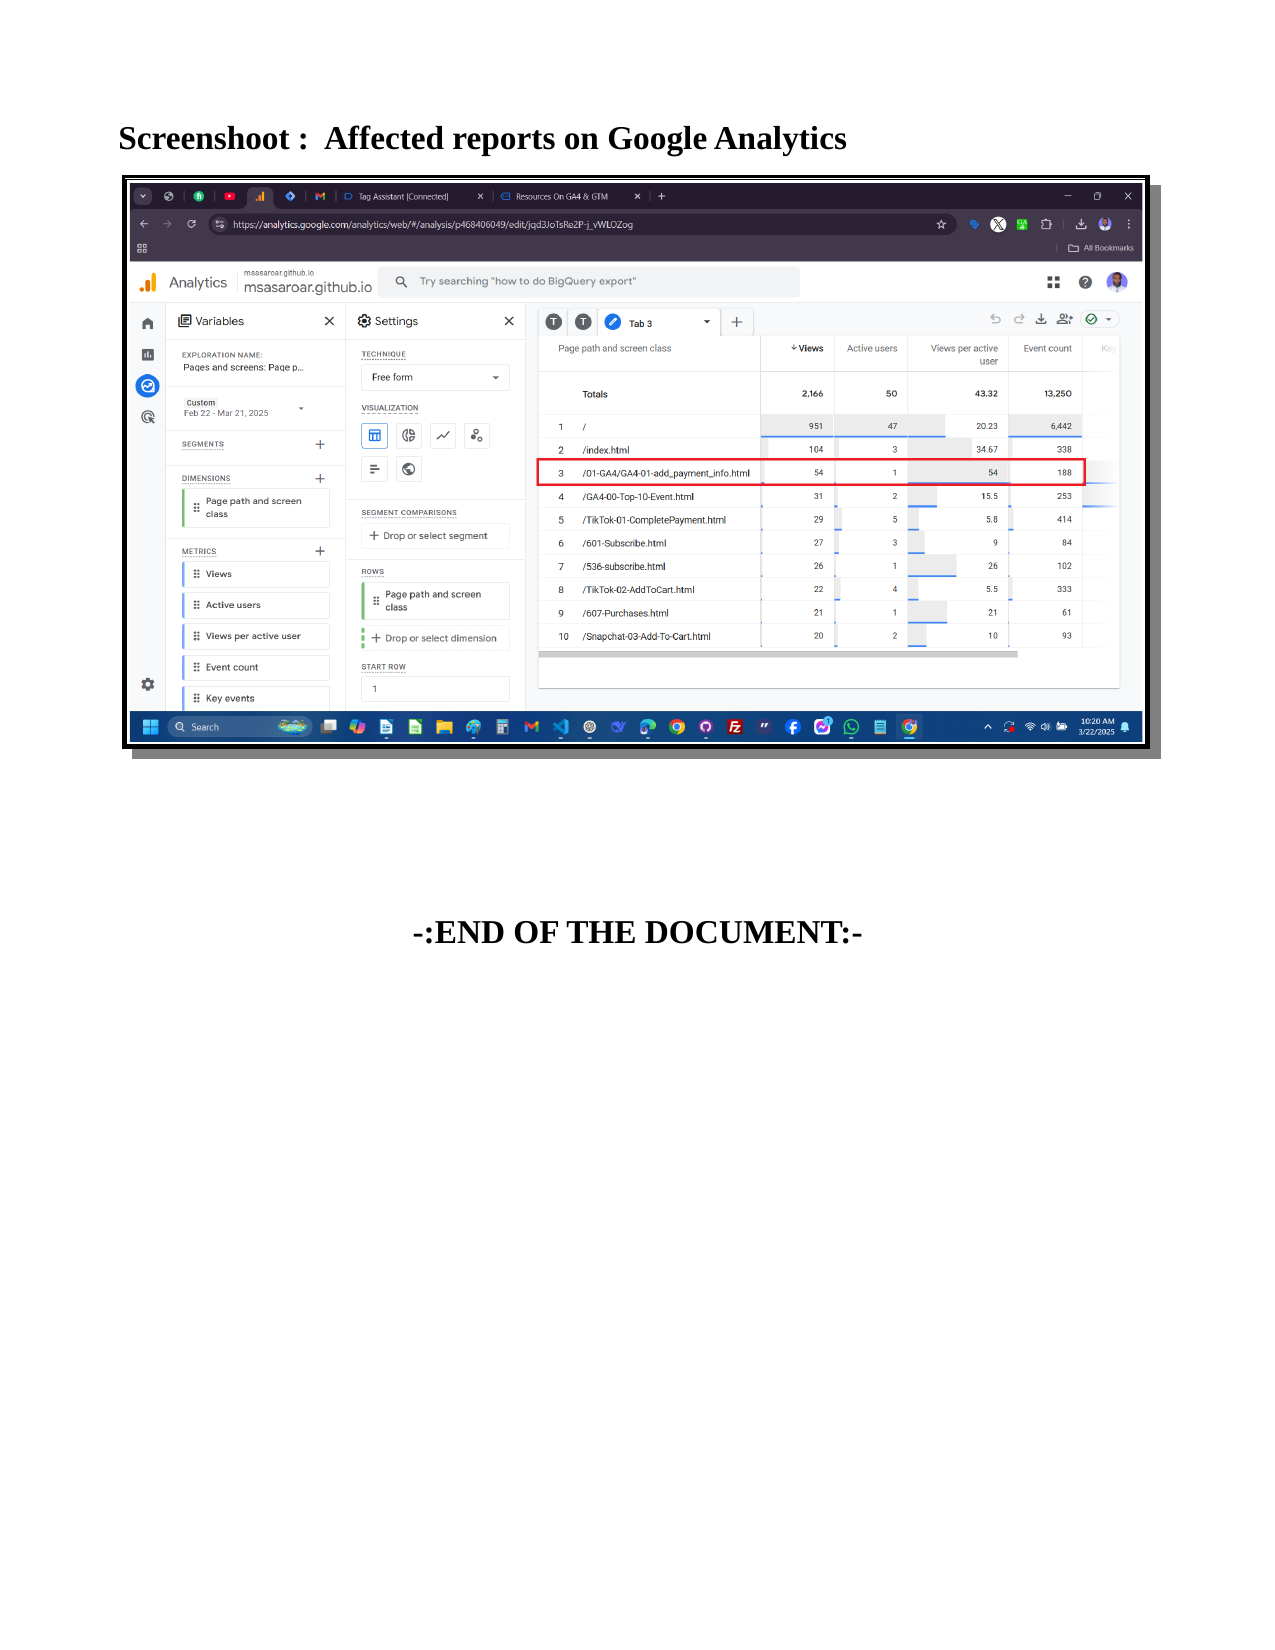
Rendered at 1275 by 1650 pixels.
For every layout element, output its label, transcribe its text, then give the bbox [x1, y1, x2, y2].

text -:END OF THE DOCUMENT:- [118, 913, 1157, 951]
text Screenshoot : Affected reports on Google Analytics [118, 118, 1157, 156]
picture [129, 183, 1143, 742]
